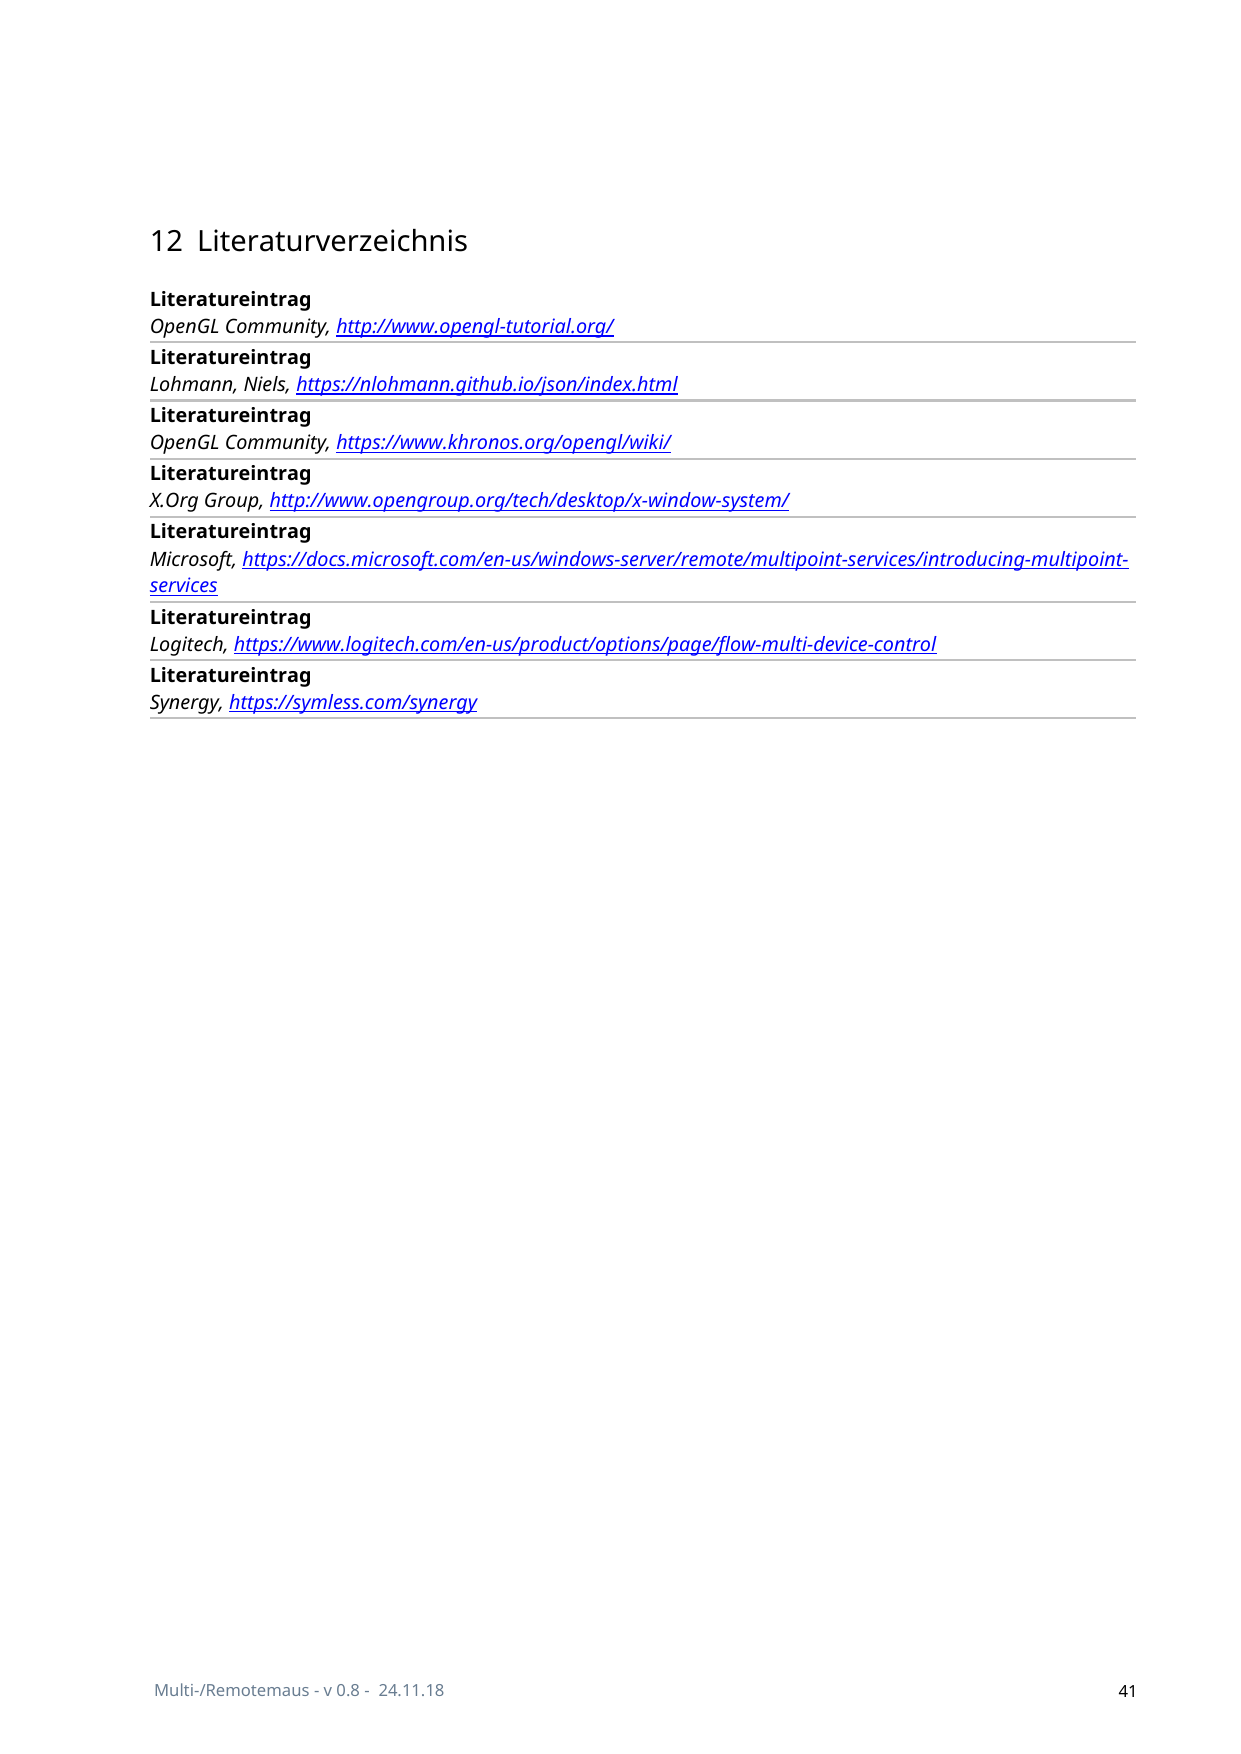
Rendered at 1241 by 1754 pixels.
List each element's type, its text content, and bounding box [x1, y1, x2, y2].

text OpenGL Community, http://www.opengl-tutorial.org/ [149, 312, 1136, 343]
text Literatureintrag [149, 402, 1136, 428]
text Literatureintrag [149, 285, 1136, 312]
text Literatureintrag [149, 661, 1136, 688]
text X.Org Group, http://www.opengroup.org/tech/desktop/x-window-system/ [149, 487, 1136, 518]
text Literatureintrag [149, 343, 1136, 370]
subtitle Literaturverzeichnis [149, 221, 1136, 260]
text Microsoft, https://docs.microsoft.com/en-us/windows-server/remote/multipoint-services/introducing-multipoint-services [149, 545, 1136, 603]
text Literatureintrag [149, 460, 1136, 487]
text OpenGL Community, https://www.khronos.org/opengl/wiki/ [149, 428, 1136, 460]
text Literatureintrag [149, 603, 1136, 630]
text Lohmann, Niels, https://nlohmann.github.io/json/index.html [149, 370, 1136, 402]
text Literatureintrag [149, 518, 1136, 545]
text Synergy, https://symless.com/synergy [149, 688, 1136, 719]
text Logitech, https://www.logitech.com/en-us/product/options/page/flow-multi-device-control [149, 630, 1136, 661]
